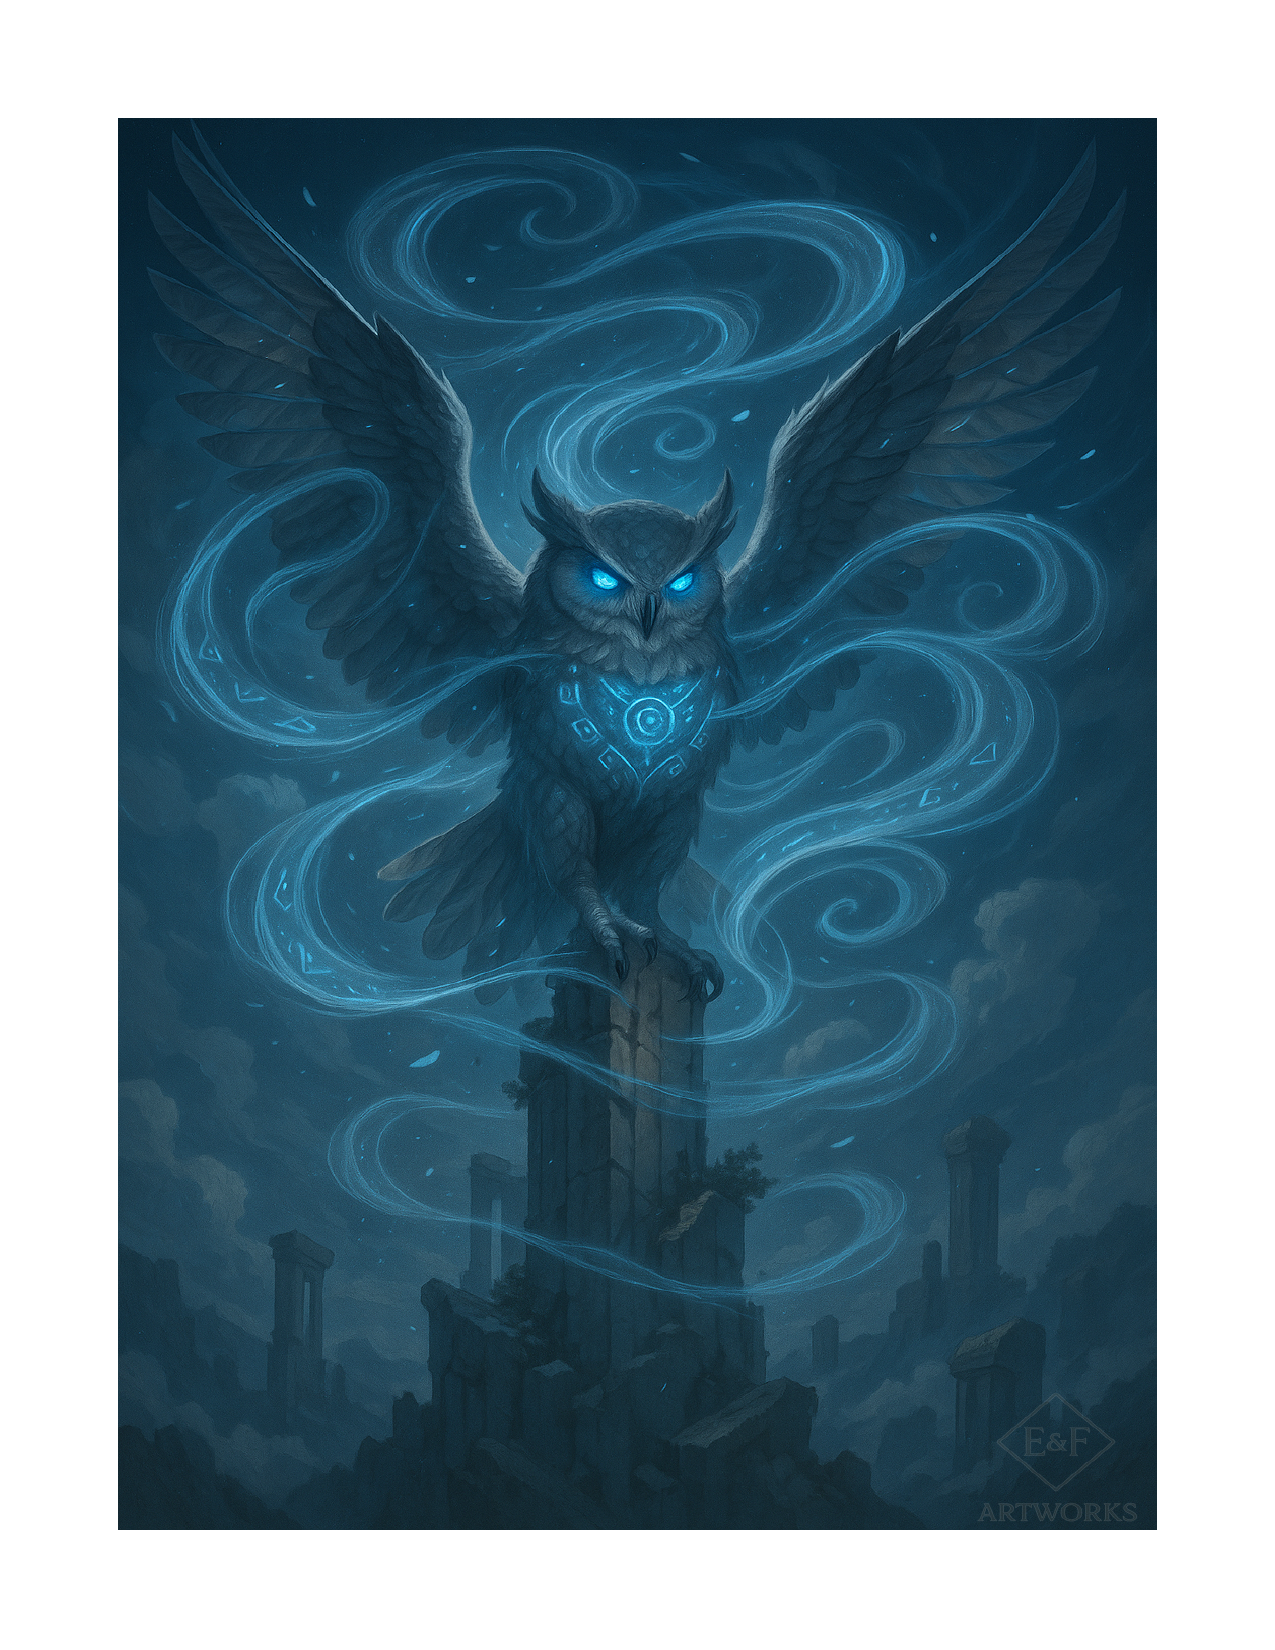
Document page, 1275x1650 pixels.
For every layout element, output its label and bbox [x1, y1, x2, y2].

picture [118, 118, 1157, 1530]
